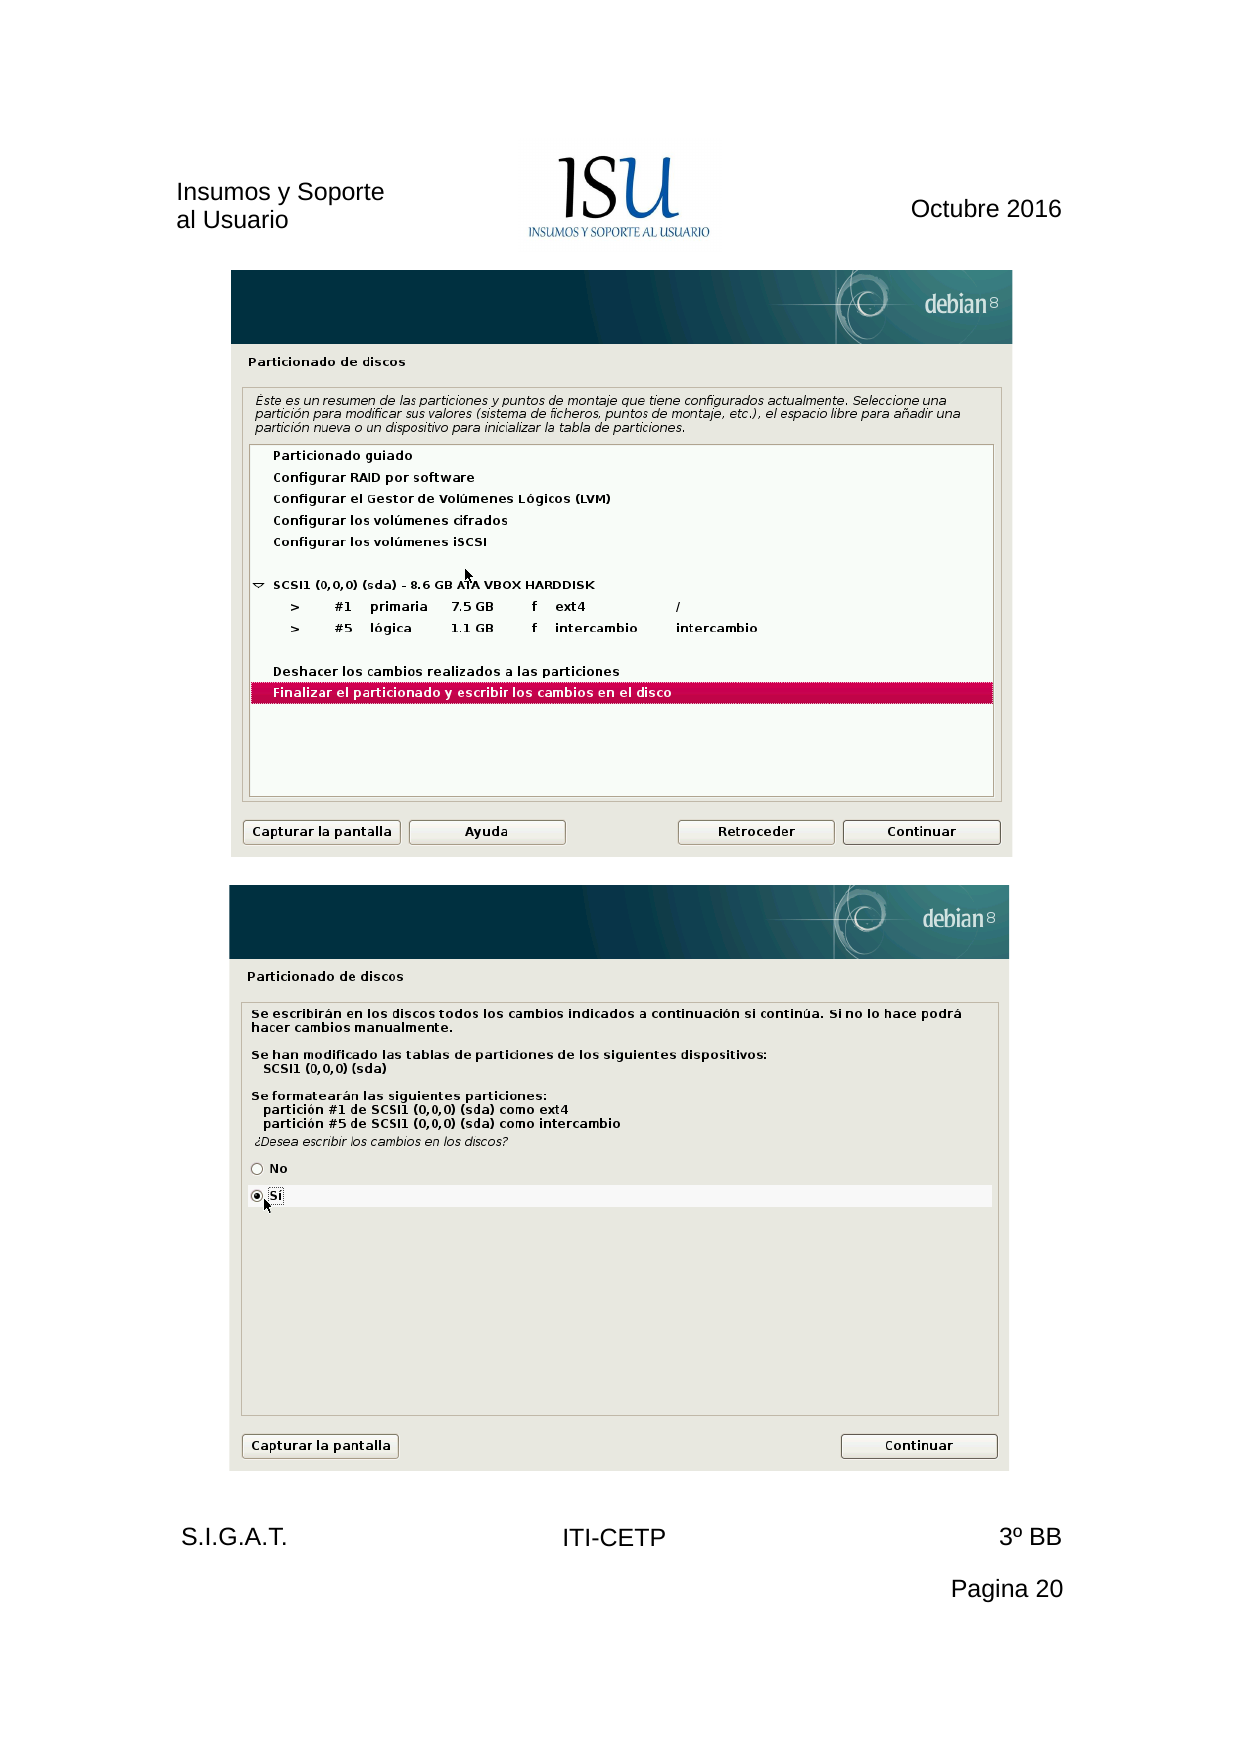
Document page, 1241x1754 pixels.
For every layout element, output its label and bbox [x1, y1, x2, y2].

picture [517, 138, 723, 252]
picture [229, 885, 1010, 1471]
picture [231, 270, 1013, 857]
